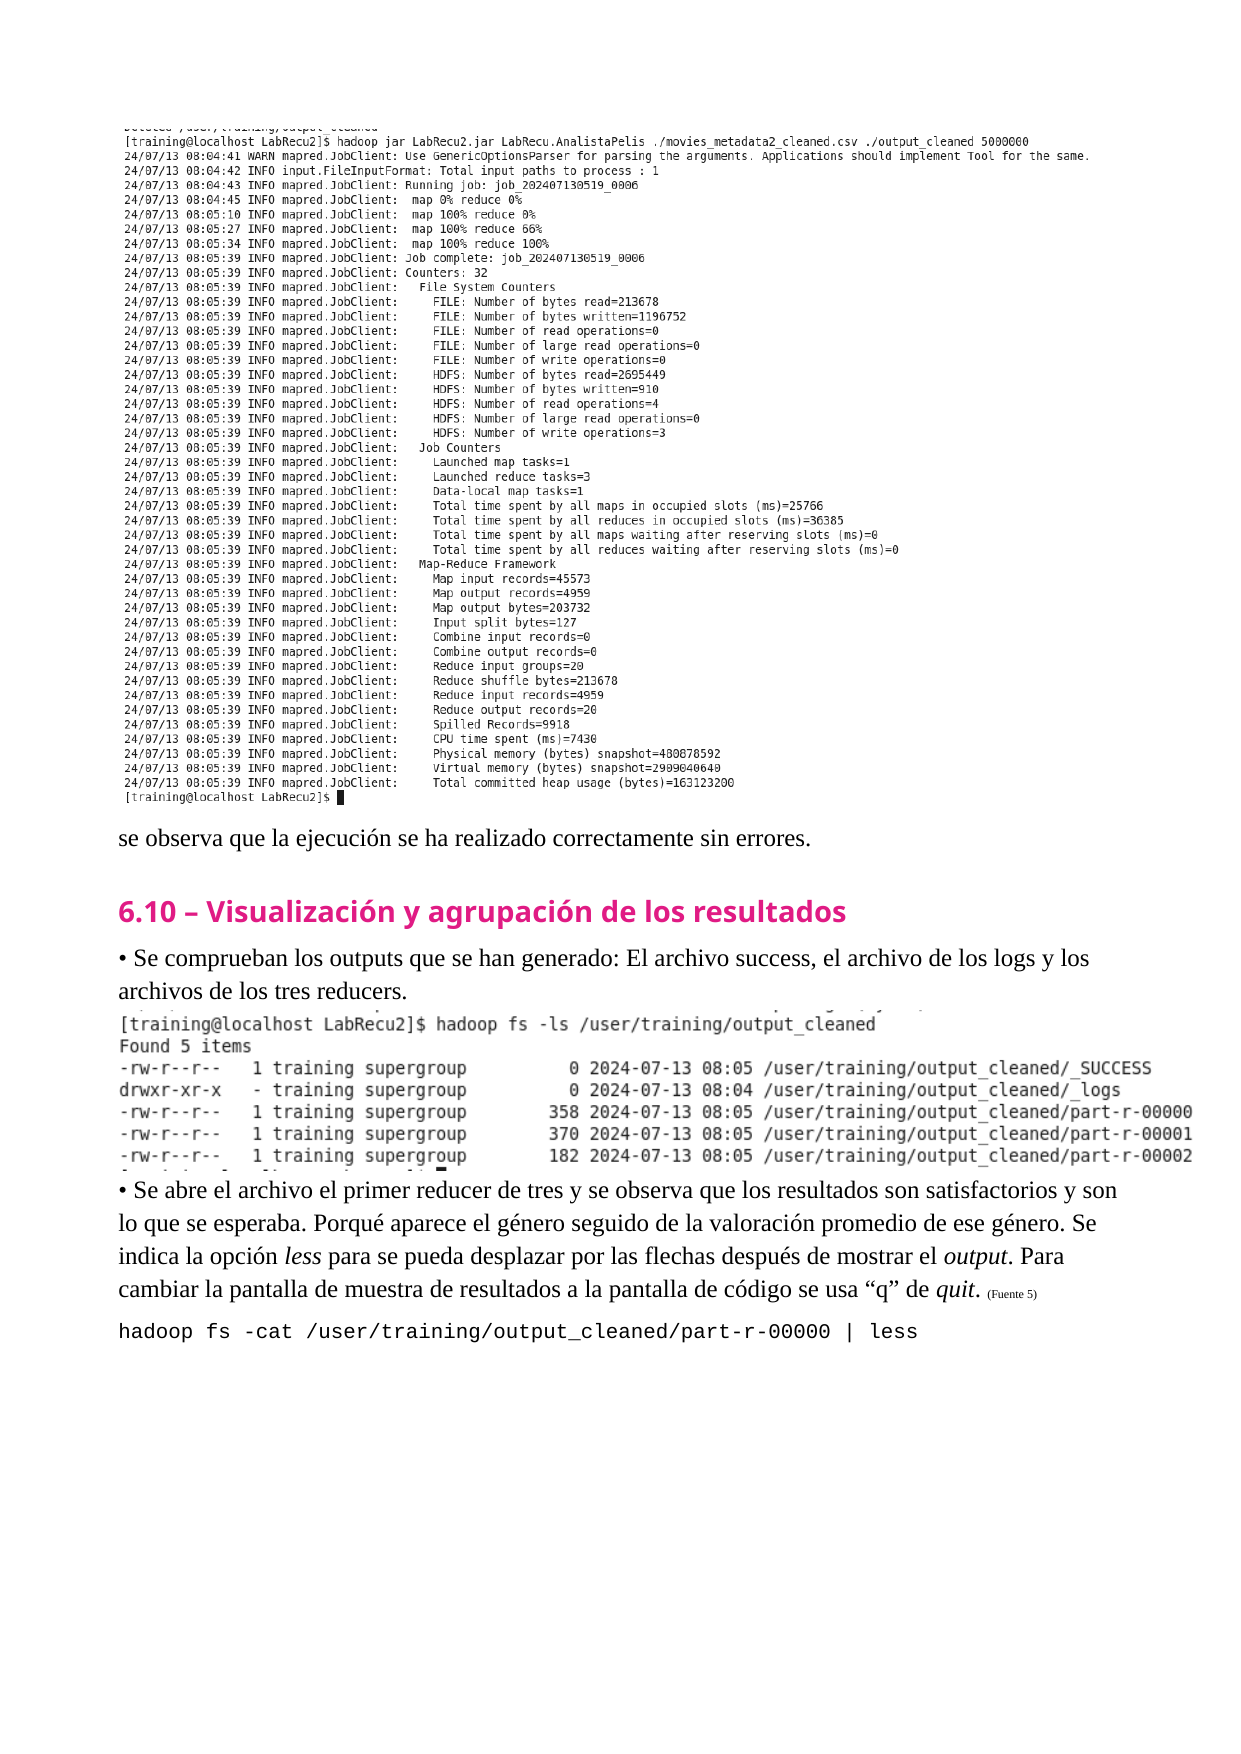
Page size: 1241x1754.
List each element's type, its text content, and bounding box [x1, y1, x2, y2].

picture [118, 1010, 1207, 1171]
text • Se comprueban los outputs que se han generado: El archivo success, el archivo de los logs y los archivos de los tres reducers. [118, 943, 1122, 1005]
picture [123, 129, 1128, 819]
text • Se abre el archivo el primer reducer de tres y se observa que los resultados son satisfactorios y son lo que se esperaba. Porqué aparece el género seguido de la valoración promedio de ese género. Se indica la opción less para se pueda desplazar por las flechas después de mostrar el output. Para cambiar la pantalla de muestra de resultados a la pantalla de código se usa “q” de quit. (Fuente 5) [118, 1171, 1122, 1302]
subtitle 6.10 – Visualización y agrupación de los resultados [118, 891, 1122, 931]
text hadoop fs -cat /user/training/output_cleaned/part-r-00000 | less [118, 1321, 1122, 1345]
text se observa que la ejecución se ha realizado correctamente sin errores. [118, 118, 1122, 851]
